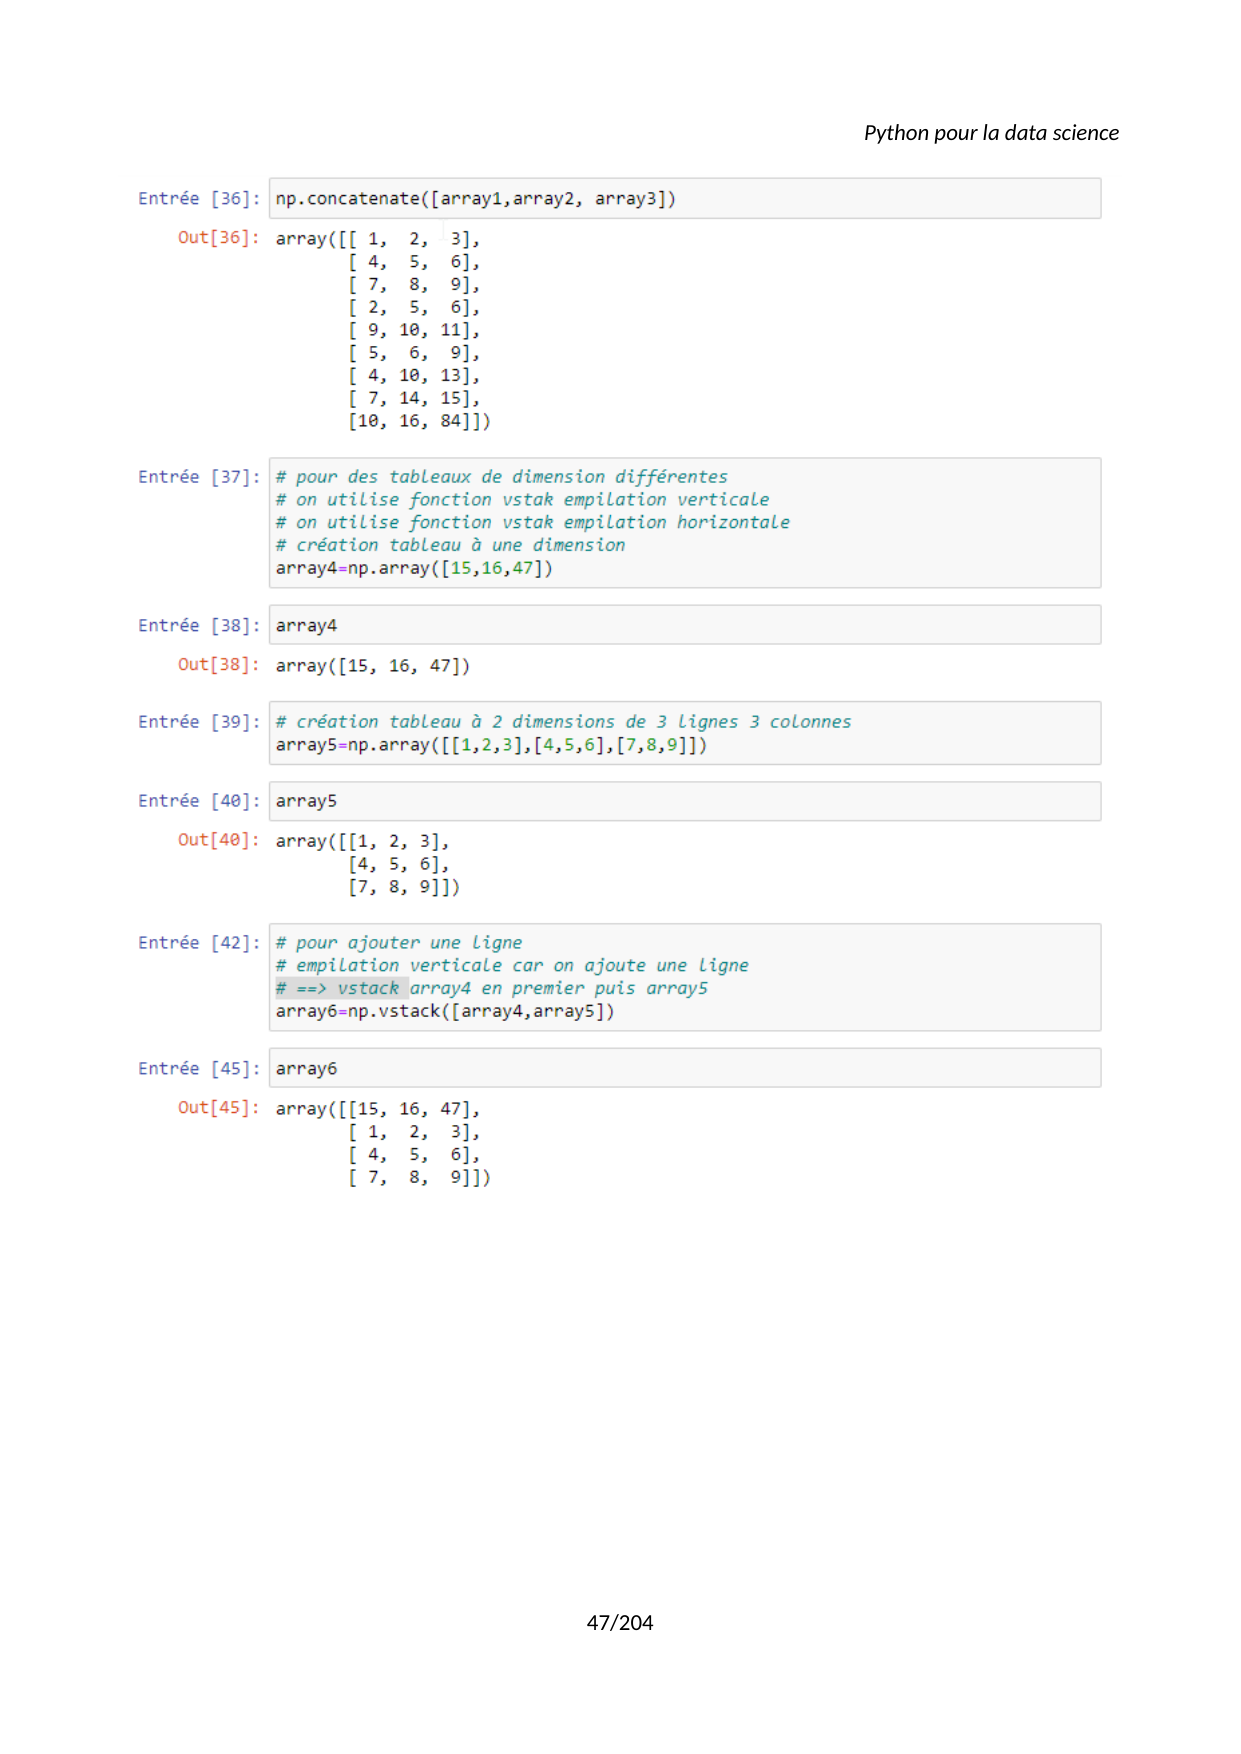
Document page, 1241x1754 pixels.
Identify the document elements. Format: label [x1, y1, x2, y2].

picture [118, 175, 1122, 1199]
